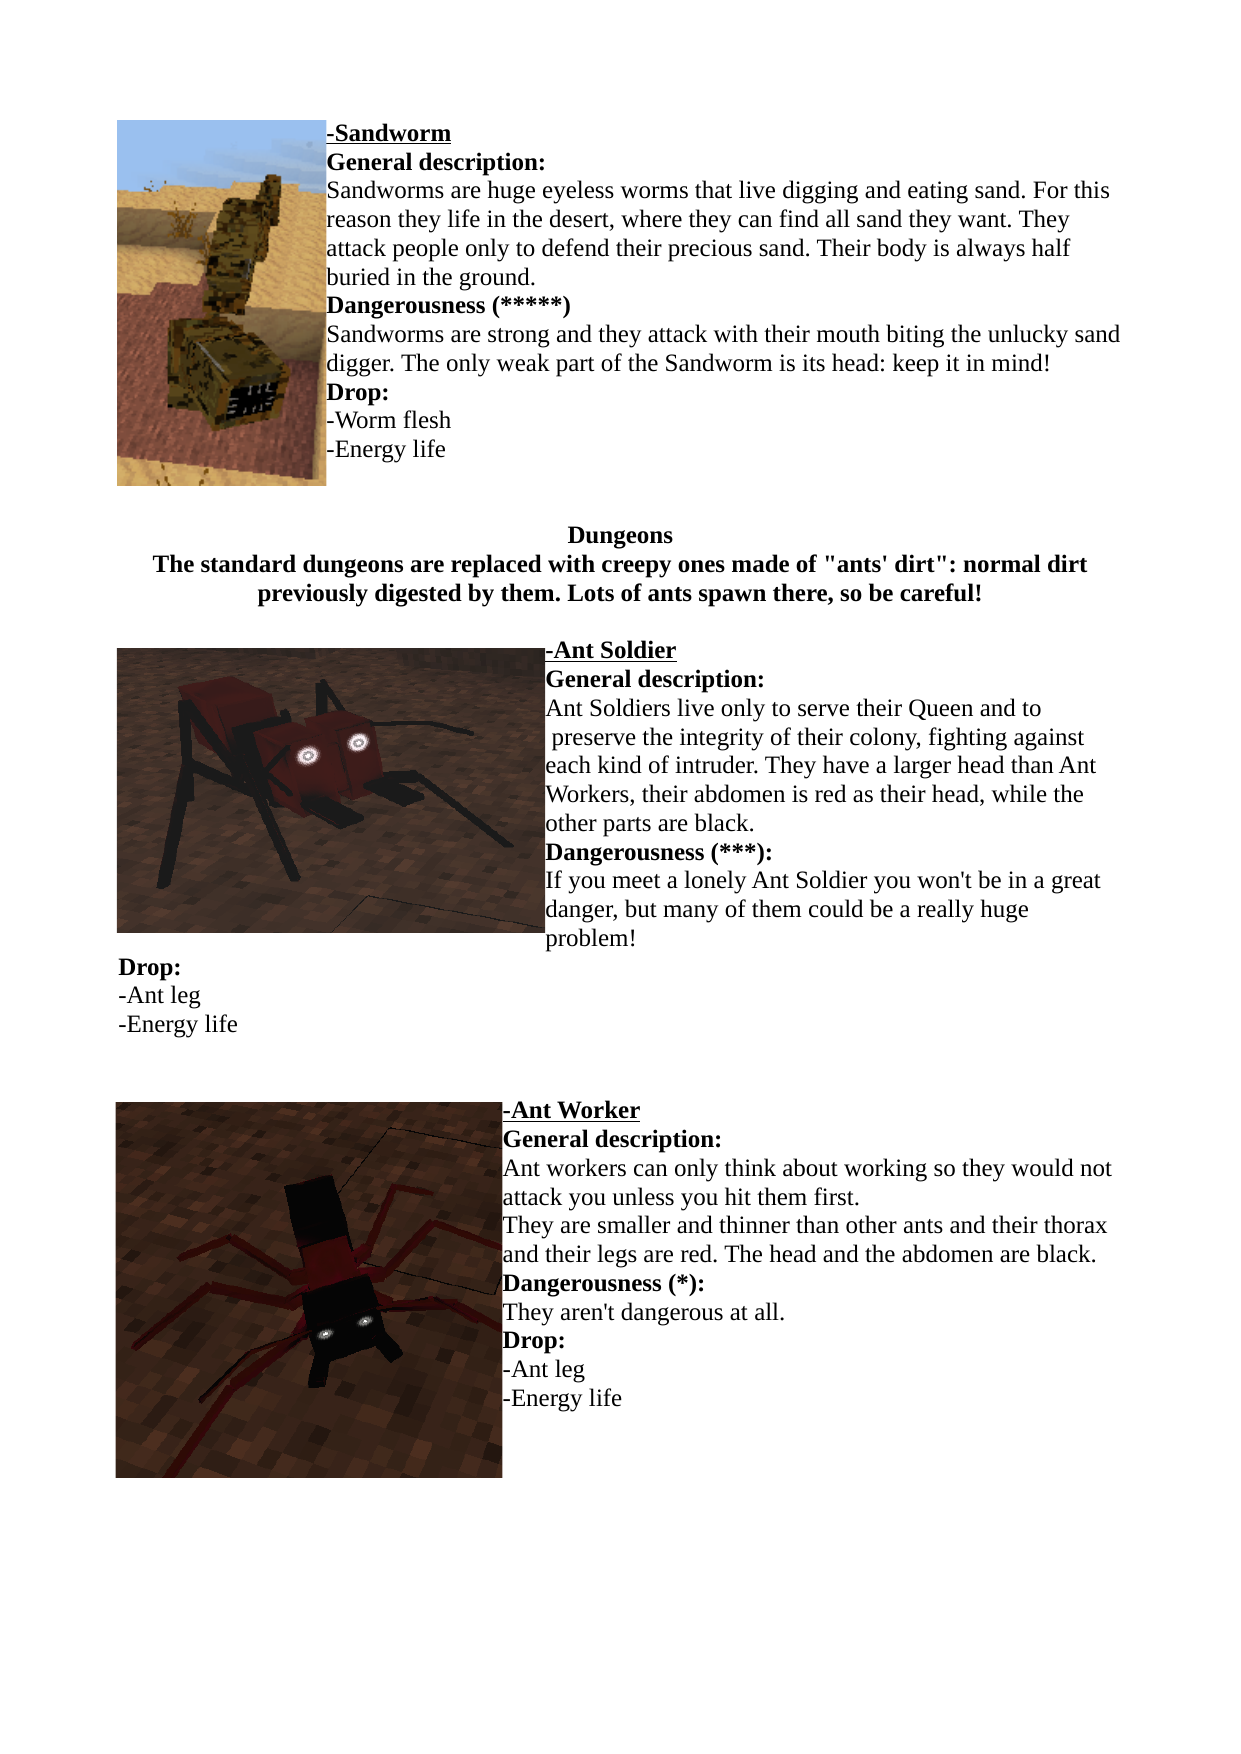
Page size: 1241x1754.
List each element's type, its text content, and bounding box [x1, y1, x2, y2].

text General description: [503, 1124, 1122, 1153]
picture [116, 648, 546, 933]
text Ant workers can only think about working so they would not attack you unless you hit them first. [503, 1153, 1122, 1211]
text The standard dungeons are replaced with creepy ones made of "ants' dirt": normal dirt previously digested by them. Lots of ants spawn there, so be careful! [118, 549, 1122, 607]
picture [117, 120, 327, 486]
text They are smaller and thinner than other ants and their thorax and their legs are red. The head and the abdomen are black. [503, 1211, 1122, 1268]
text Drop: [327, 377, 1122, 406]
text Dangerousness (*): [503, 1268, 1122, 1297]
text Sandworms are huge eyeless worms that live digging and eating sand. For this reason they life in the desert, where they can find all sand they want. They attack people only to defend their precious sand. Their body is always half buried in the ground. [327, 176, 1122, 291]
text -Worm flesh [327, 406, 1122, 434]
text -Energy life [327, 434, 1122, 463]
text -Energy life [118, 1009, 1122, 1038]
text -Ant leg [503, 1354, 1122, 1383]
text Drop: [118, 952, 1122, 981]
text They aren't dangerous at all. [503, 1297, 1122, 1326]
text -Energy life [503, 1383, 1122, 1412]
text If you meet a lonely Ant Soldier you won't be in a great danger, but many of them could be a really huge problem! [118, 866, 1122, 952]
text General description: [327, 147, 1122, 176]
text -Ant Worker [118, 1096, 1122, 1124]
text preserve the integrity of their colony, fighting against each kind of intruder. They have a larger head than Ant Workers, their abdomen is red as their head, while the other parts are black. [546, 722, 1122, 837]
text -Ant leg [118, 981, 1122, 1009]
text -Sandworm [118, 118, 1122, 147]
text Dangerousness (***): [546, 837, 1122, 866]
text Ant Soldiers live only to serve their Queen and to [546, 693, 1122, 722]
text Dungeons [118, 521, 1122, 549]
picture [115, 1102, 503, 1478]
text General description: [546, 664, 1122, 693]
text -Ant Soldier [118, 636, 1122, 664]
text Dangerousness (*****) [327, 291, 1122, 319]
text Drop: [503, 1326, 1122, 1354]
text Sandworms are strong and they attack with their mouth biting the unlucky sand digger. The only weak part of the Sandworm is its head: keep it in mind! [327, 319, 1122, 377]
